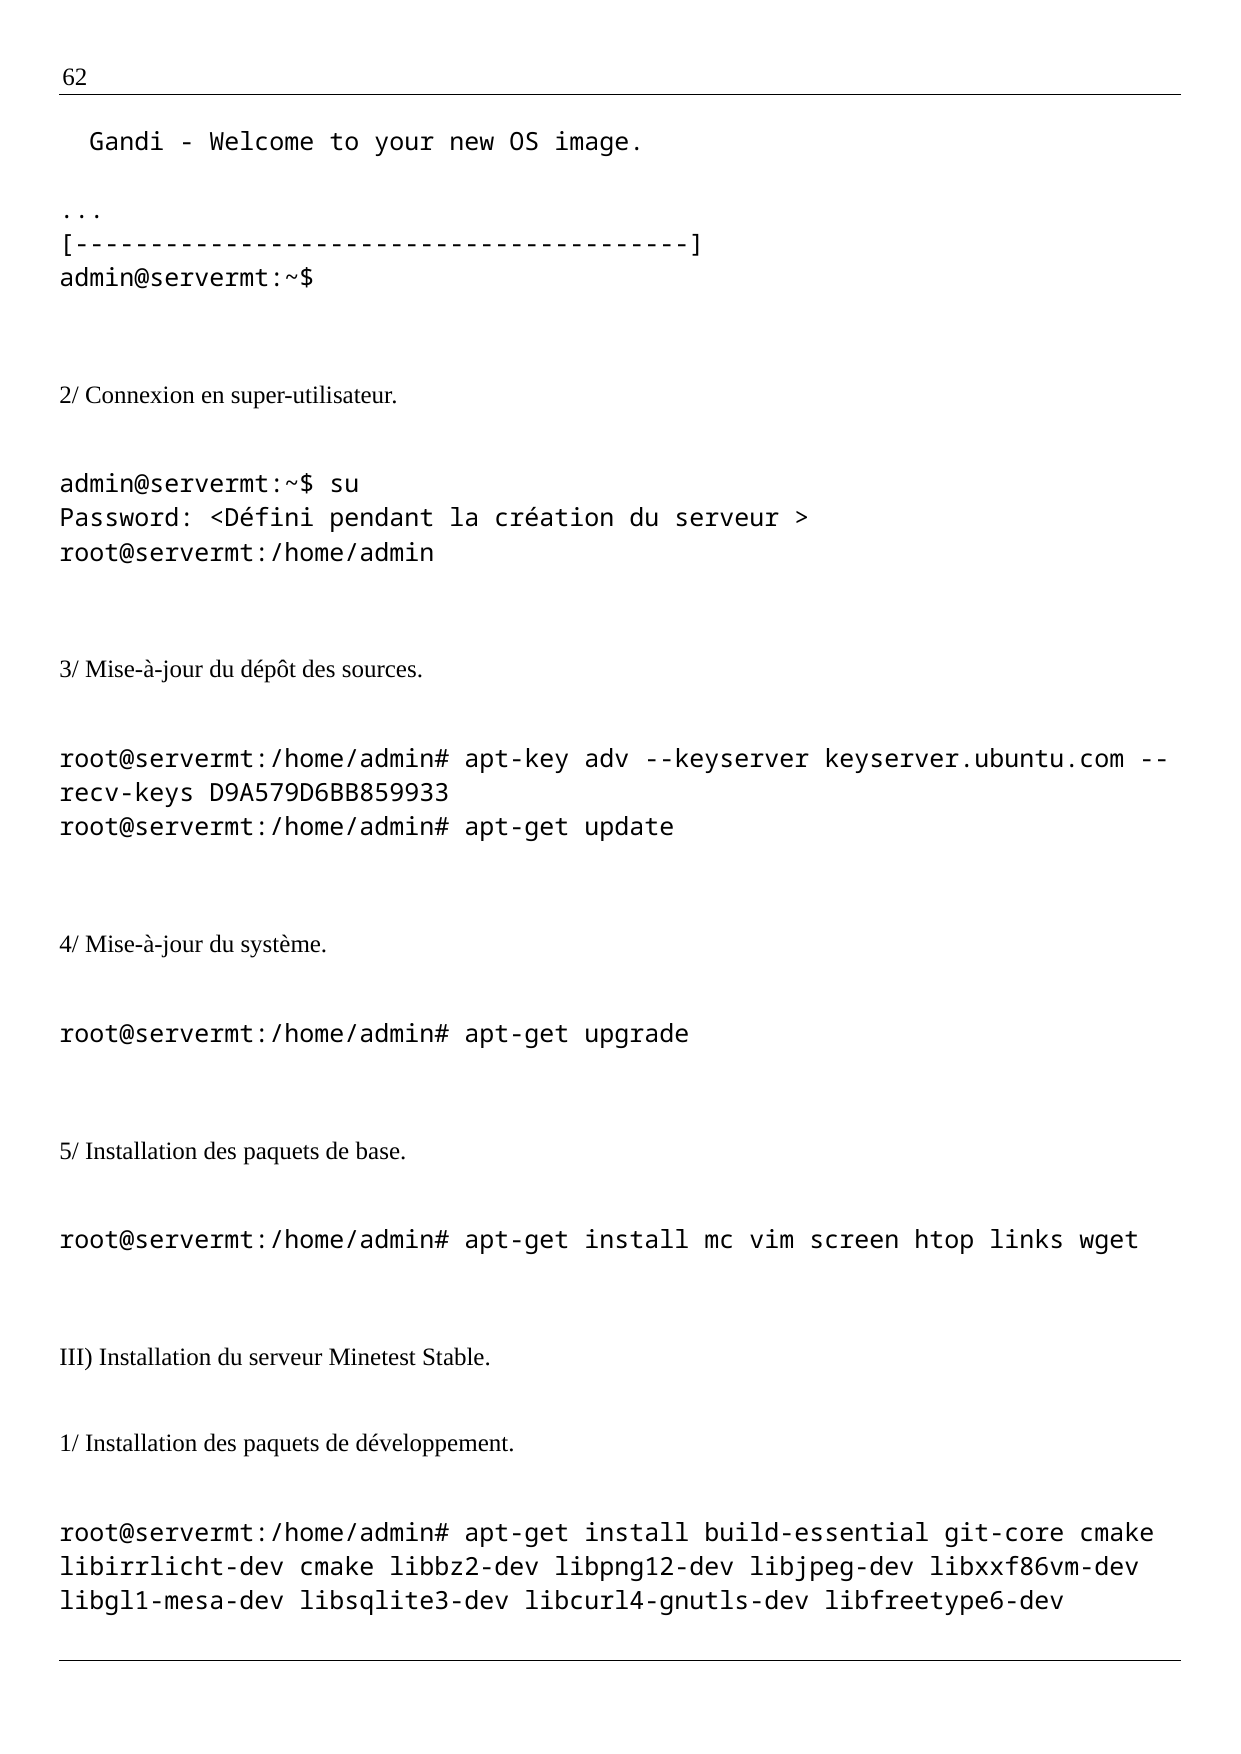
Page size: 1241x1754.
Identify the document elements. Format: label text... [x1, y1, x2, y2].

text root@servermt:/home/admin# apt-key adv --keyserver keyserver.ubuntu.com --recv-keys D9A579D6BB859933 [59, 741, 1181, 809]
text admin@servermt:~$ su [59, 466, 1181, 500]
text Password: <Défini pendant la création du serveur > [59, 500, 1181, 534]
text [-----------------------------------------] [59, 225, 1181, 259]
text root@servermt:/home/admin# apt-get install build-essential git-core cmake libirrlicht-dev cmake libbz2-dev libpng12-dev libjpeg-dev libxxf86vm-dev libgl1-mesa-dev libsqlite3-dev libcurl4-gnutls-dev libfreetype6-dev [59, 1515, 1181, 1617]
text 4/ Mise-à-jour du système. [59, 929, 1181, 958]
text 2/ Connexion en super-utilisateur. [59, 380, 1181, 408]
text admin@servermt:~$ [59, 259, 1181, 293]
text root@servermt:/home/admin# apt-get upgrade [59, 1015, 1181, 1049]
text ... [59, 191, 1181, 225]
text III) Installation du serveur Minetest Stable. [59, 1342, 1181, 1371]
text 5/ Installation des paquets de base. [59, 1136, 1181, 1164]
text 1/ Installation des paquets de développement. [59, 1428, 1181, 1457]
text root@servermt:/home/admin# apt-get update [59, 809, 1181, 843]
text root@servermt:/home/admin# apt-get install mc vim screen htop links wget [59, 1222, 1181, 1256]
text Gandi - Welcome to your new OS image. [59, 123, 1181, 157]
text 3/ Mise-à-jour du dépôt des sources. [59, 654, 1181, 683]
text root@servermt:/home/admin [59, 534, 1181, 568]
